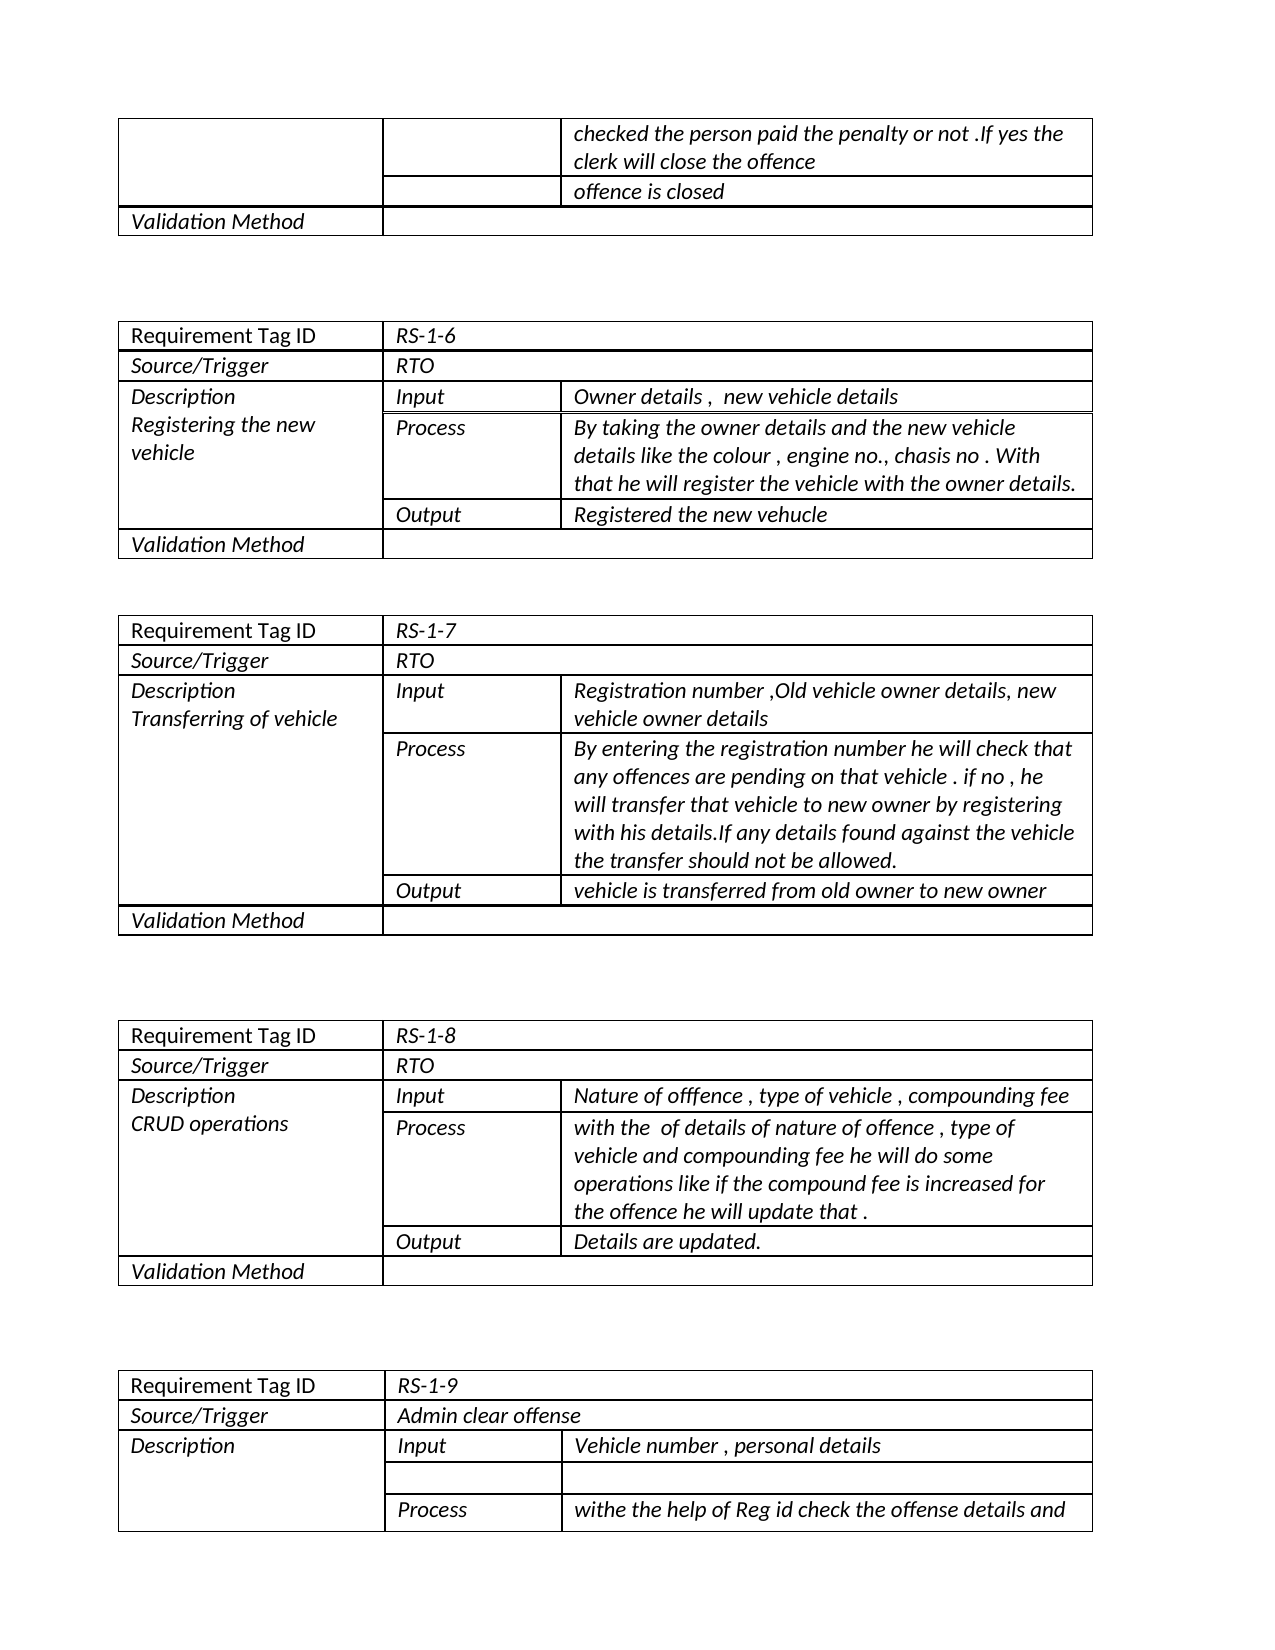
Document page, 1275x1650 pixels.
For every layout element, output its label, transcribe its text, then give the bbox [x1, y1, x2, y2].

table_cell [386, 1463, 561, 1493]
table_cell RTO [384, 1051, 1092, 1079]
table_cell Input [386, 1431, 561, 1461]
table_cell Source/Trigger [119, 1401, 384, 1429]
table_cell Nature of offfence , type of vehicle , compounding fee [562, 1081, 1092, 1111]
table_cell By entering the registration number he will check that any offences are pending on that vehicle . if no , he will transfer that vehicle to new owner by registering with his details.If any details found against the vehicle the transfer should not be allowed. [562, 734, 1092, 874]
table_cell Validation Method [119, 1257, 382, 1285]
table_header Requirement Tag ID [119, 322, 382, 349]
table_cell [384, 177, 560, 205]
table_cell Output [384, 876, 560, 904]
table_header RS-1-6 [384, 322, 1092, 349]
table_cell Description [119, 1431, 384, 1531]
table_cell Process [384, 414, 560, 498]
table_cell offence is closed [562, 177, 1092, 205]
table_header RS-1-9 [386, 1371, 1092, 1399]
table_cell Description Transferring of vehicle [119, 676, 382, 904]
table_cell vehicle is transferred from old owner to new owner [562, 876, 1092, 904]
table_cell checked the person paid the penalty or not .If yes the clerk will close the offence [562, 119, 1092, 175]
table_cell Description CRUD operations [119, 1081, 382, 1255]
table_header Requirement Tag ID [119, 1371, 384, 1399]
table_cell Output [384, 500, 560, 528]
table_cell Source/Trigger [119, 1051, 382, 1079]
table_cell [384, 1257, 1092, 1285]
table_cell [384, 530, 1092, 558]
table_cell [563, 1463, 1092, 1493]
table_cell Registered the new vehucle [562, 500, 1092, 528]
table_cell Source/Trigger [119, 646, 382, 674]
table_cell Process [384, 1113, 560, 1225]
table_cell Output [384, 1227, 560, 1255]
table_cell Validation Method [119, 208, 382, 235]
table_cell Owner details , new vehicle details [562, 382, 1092, 411]
table_cell Process [386, 1495, 561, 1531]
table_cell Process [384, 734, 560, 874]
table_cell RTO [384, 352, 1092, 380]
table_cell [384, 907, 1092, 934]
table_cell RTO [384, 646, 1092, 674]
table_cell Input [384, 382, 560, 411]
table_header RS-1-8 [384, 1021, 1092, 1049]
table_cell Input [384, 1081, 560, 1111]
table_cell Description Registering the new vehicle [119, 382, 382, 528]
table_cell Registration number ,Old vehicle owner details, new vehicle owner details [562, 676, 1092, 732]
table_header Requirement Tag ID [119, 616, 382, 644]
table_cell [384, 208, 1092, 235]
table_cell Validation Method [119, 907, 382, 934]
table_cell Source/Trigger [119, 352, 382, 380]
table_cell By taking the owner details and the new vehicle details like the colour , engine no., chasis no . With that he will register the vehicle with the owner details. [562, 414, 1092, 498]
table_cell Input [384, 676, 560, 732]
table_header Requirement Tag ID [119, 1021, 382, 1049]
table_cell Admin clear offense [386, 1401, 1092, 1429]
table_cell withe the help of Reg id check the offense details and [563, 1495, 1092, 1531]
table_cell with the of details of nature of offence , type of vehicle and compounding fee he will do some operations like if the compound fee is increased for the offence he will update that . [562, 1113, 1092, 1225]
table_cell Details are updated. [562, 1227, 1092, 1255]
table_cell Validation Method [119, 530, 382, 558]
table_header RS-1-7 [384, 616, 1092, 644]
table_cell Vehicle number , personal details [563, 1431, 1092, 1461]
table_cell [384, 119, 560, 175]
